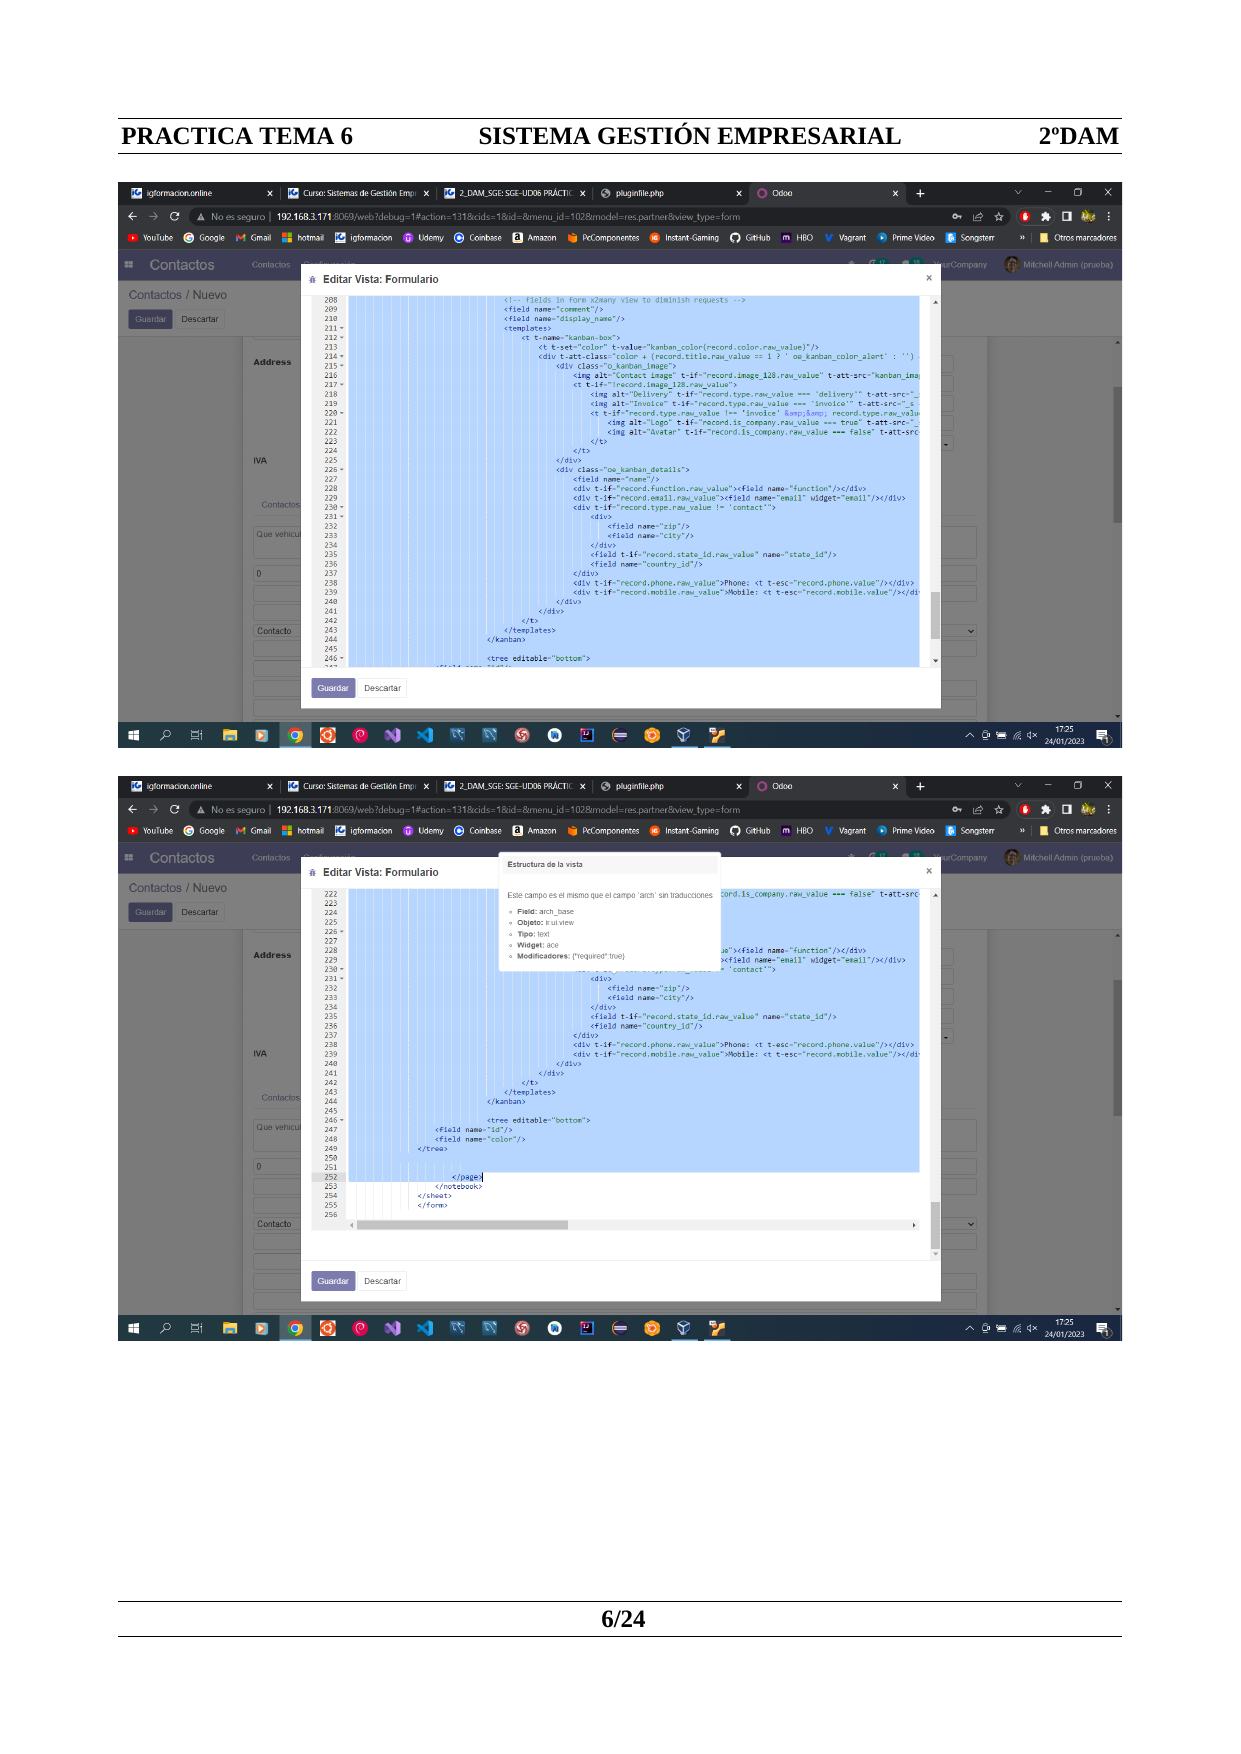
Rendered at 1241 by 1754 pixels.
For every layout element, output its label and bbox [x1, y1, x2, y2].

picture [118, 776, 1123, 1341]
picture [118, 182, 1123, 748]
